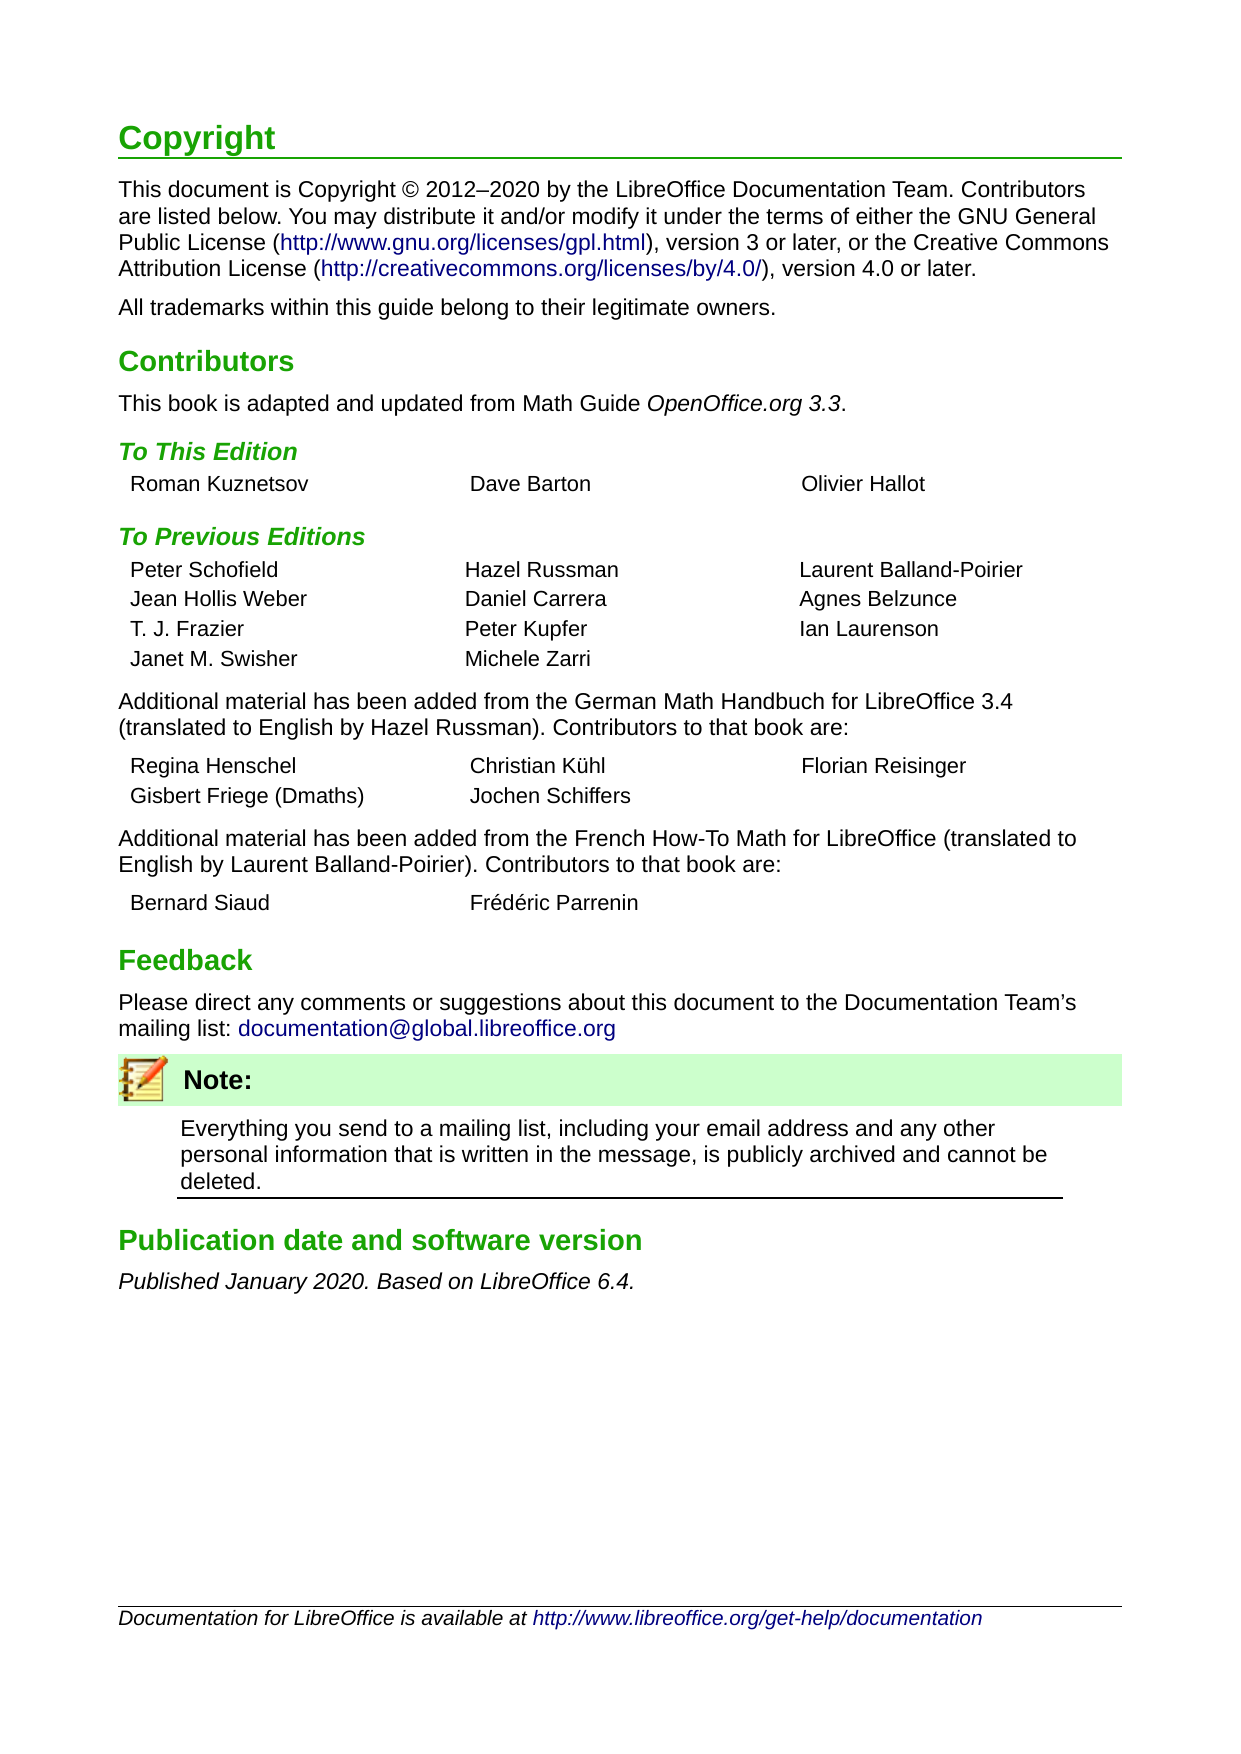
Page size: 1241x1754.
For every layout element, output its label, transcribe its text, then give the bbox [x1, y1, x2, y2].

picture [119, 1054, 170, 1105]
table_header Olivier Hallot [789, 471, 1122, 501]
table_header Laurent Balland-Poirier [788, 556, 1122, 586]
table_cell Janet M. Swisher [118, 646, 453, 676]
table_header Roman Kuznetsov [118, 471, 458, 501]
table_cell Gisbert Friege (Dmaths) [118, 783, 458, 813]
table_cell Jean Hollis Weber [118, 586, 453, 616]
table_cell Peter Kupfer [453, 616, 787, 646]
table_header Frédéric Parrenin [458, 890, 789, 920]
text Please direct any comments or suggestions about this document to the Documentation Team’s mailing list: documentation@global.libreoffice.org [118, 989, 1122, 1041]
text Additional material has been added from the French How-To Math for LibreOffice (translated to English by Laurent Balland-Poirier). Contributors to that book are: [118, 824, 1122, 877]
text Everything you send to a mailing list, including your email address and any other personal information that is written in the message, is publicly archived and cannot be deleted. [177, 1112, 1063, 1197]
text Published January 2020. Based on LibreOffice 6.4. [118, 1268, 1122, 1294]
table_cell Daniel Carrera [453, 586, 787, 616]
table_header [789, 890, 1122, 920]
table_cell Agnes Belzunce [788, 586, 1122, 616]
table_header Regina Henschel [118, 753, 458, 783]
subtitle Copyright [118, 118, 1122, 157]
text Additional material has been added from the German Math Handbuch for LibreOffice 3.4 (translated to English by Hazel Russman). Contributors to that book are: [118, 688, 1122, 741]
subtitle Contributors [118, 344, 1122, 378]
text This document is Copyright © 2012–2020 by the LibreOffice Documentation Team. Contributors are listed below. You may distribute it and/or modify it under the terms of either the GNU General Public License (http://www.gnu.org/licenses/gpl.html), version 3 or later, or the Creative Commons Attribution License (http://creativecommons.org/licenses/by/4.0/), version 4.0 or later. [118, 176, 1122, 282]
table_header Dave Barton [458, 471, 789, 501]
subtitle Publication date and software version [118, 1223, 1122, 1256]
table_header Hazel Russman [453, 556, 787, 586]
table_header Peter Schofield [118, 556, 453, 586]
table_cell T. J. Frazier [118, 616, 453, 646]
subtitle Note: [118, 1054, 1122, 1106]
table_cell Michele Zarri [453, 646, 787, 676]
table_header Bernard Siaud [118, 890, 458, 920]
text All trademarks within this guide belong to their legitimate owners. [118, 294, 1122, 321]
table_cell [788, 646, 1122, 676]
subtitle To This Edition [118, 437, 1122, 465]
table_cell Ian Laurenson [788, 616, 1122, 646]
subtitle To Previous Editions [118, 522, 1122, 551]
subtitle Feedback [118, 943, 1122, 977]
table_cell [789, 783, 1122, 813]
table_header Florian Reisinger [789, 753, 1122, 783]
text This book is adapted and updated from Math Guide OpenOffice.org 3.3. [118, 389, 1122, 416]
table_cell Jochen Schiffers [458, 783, 789, 813]
table_header Christian Kühl [458, 753, 789, 783]
